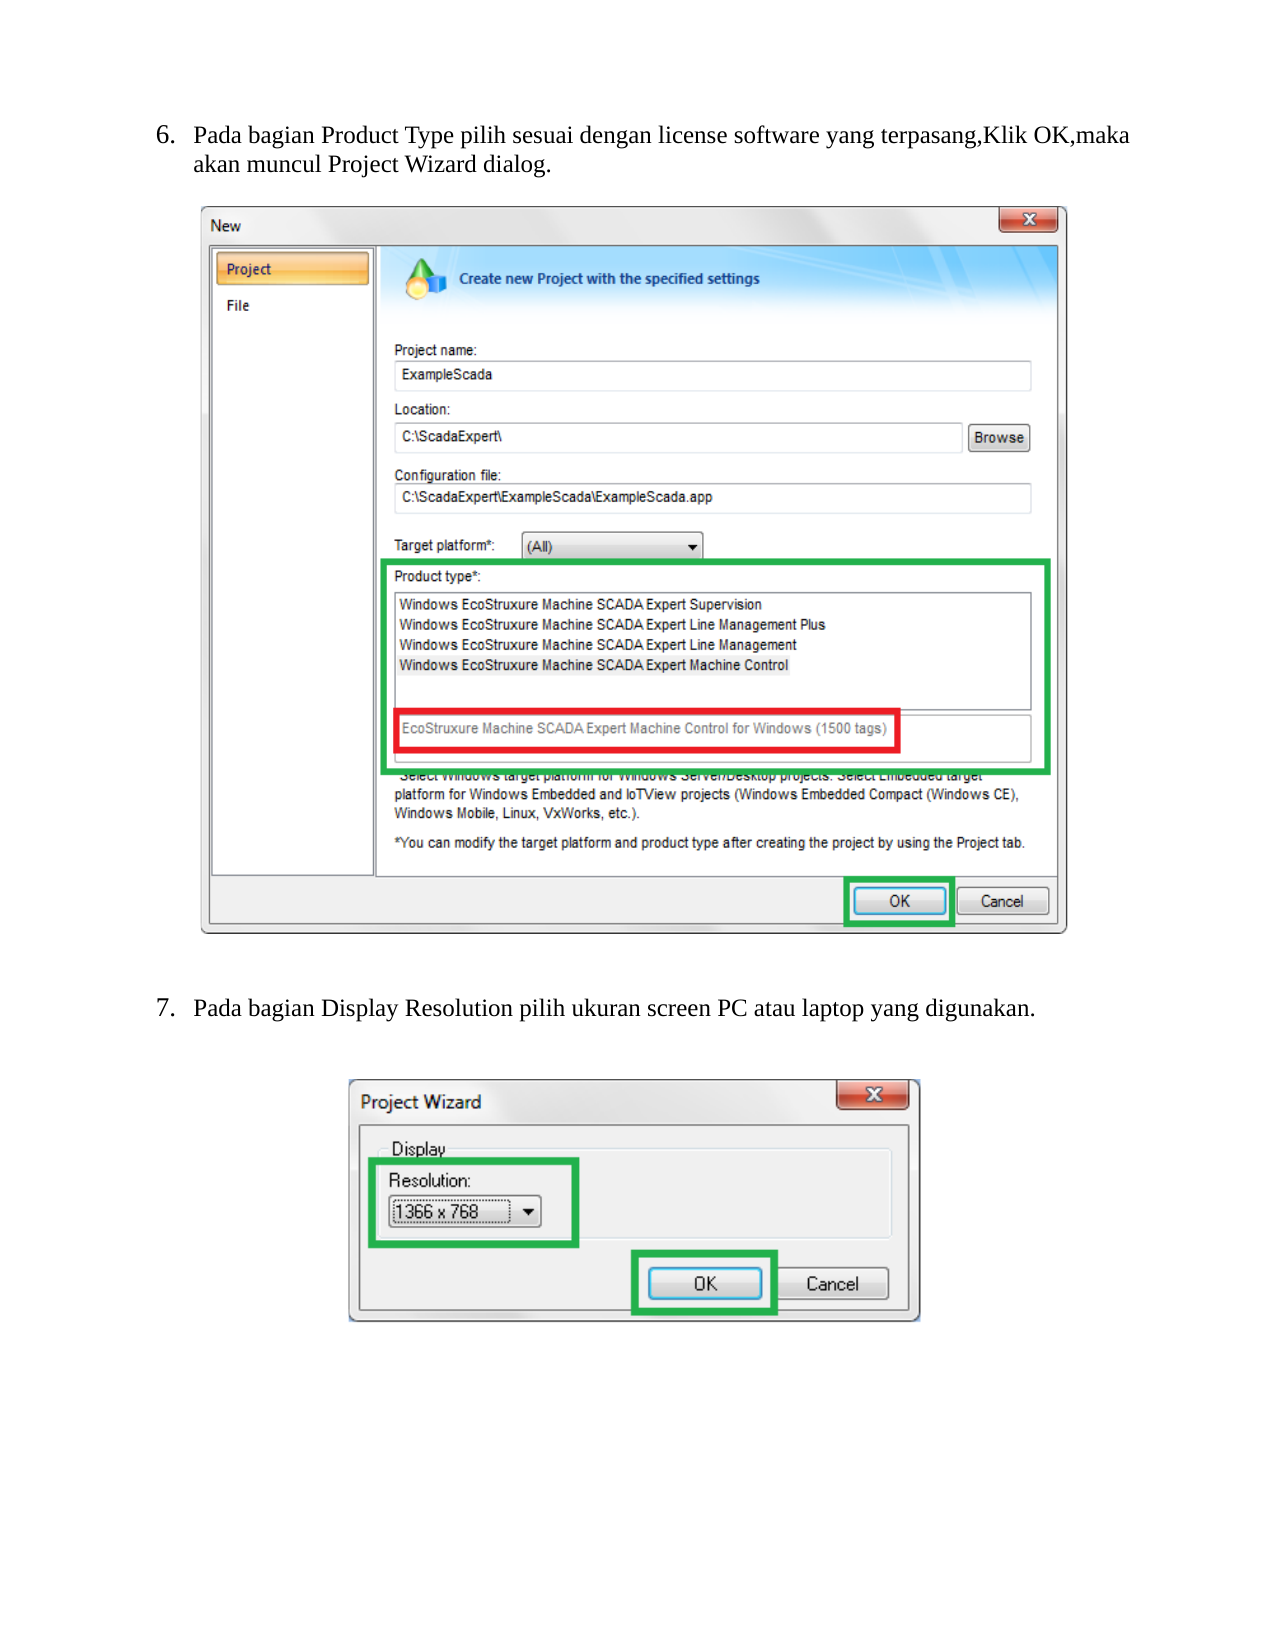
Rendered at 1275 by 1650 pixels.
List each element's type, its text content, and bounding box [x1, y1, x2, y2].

picture [348, 1079, 927, 1330]
list Pada bagian Display Resolution pilih ukuran screen PC atau laptop yang digunakan. [156, 991, 1157, 1022]
picture [200, 206, 1075, 934]
list Pada bagian Product Type pilih sesuai dengan license software yang terpasang,Klik OK,maka akan muncul Project Wizard dialog. [156, 118, 1157, 178]
